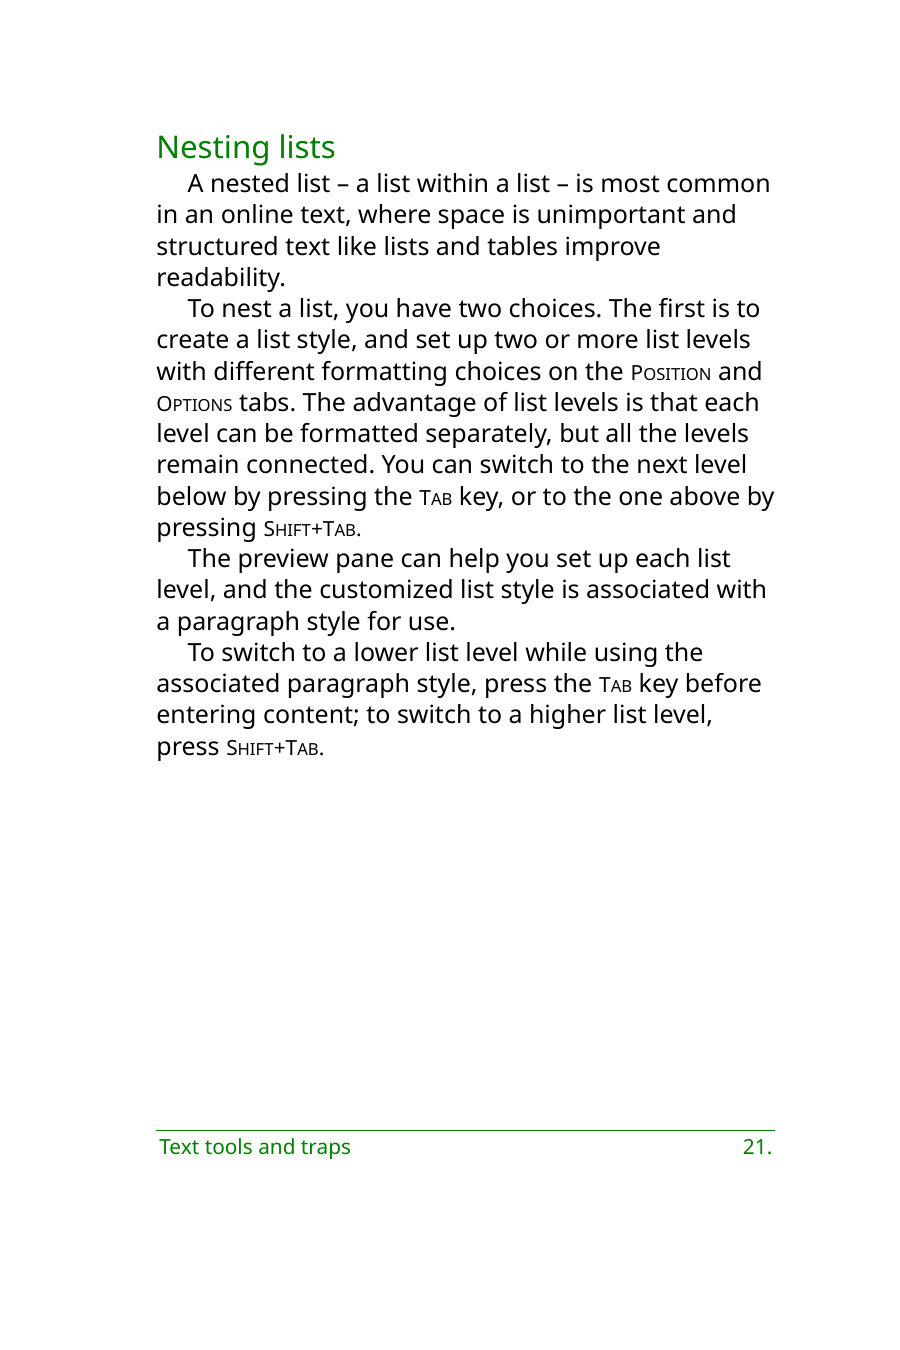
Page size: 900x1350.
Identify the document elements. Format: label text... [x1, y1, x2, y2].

text To nest a list, you have two choices. The first is to create a list style, and set up two or more list levels with different formatting choices on the Position and Options tabs. The advantage of list levels is that each level can be formatted separately, but all the levels remain connected. You can switch to the next level below by pressing the Tab key, or to the one above by pressing Shift+Tab. [156, 293, 775, 543]
text A nested list – a list within a list – is most common in an online text, where space is unimportant and structured text like lists and tables improve readability. [156, 168, 775, 293]
text The preview pane can help you set up each list level, and the customized list style is associated with a paragraph style for use. [156, 543, 775, 636]
subtitle Nesting lists [156, 125, 775, 168]
text To switch to a lower list level while using the associated paragraph style, press the Tab key before entering content; to switch to a higher list level, press Shift+Tab. [156, 636, 775, 761]
